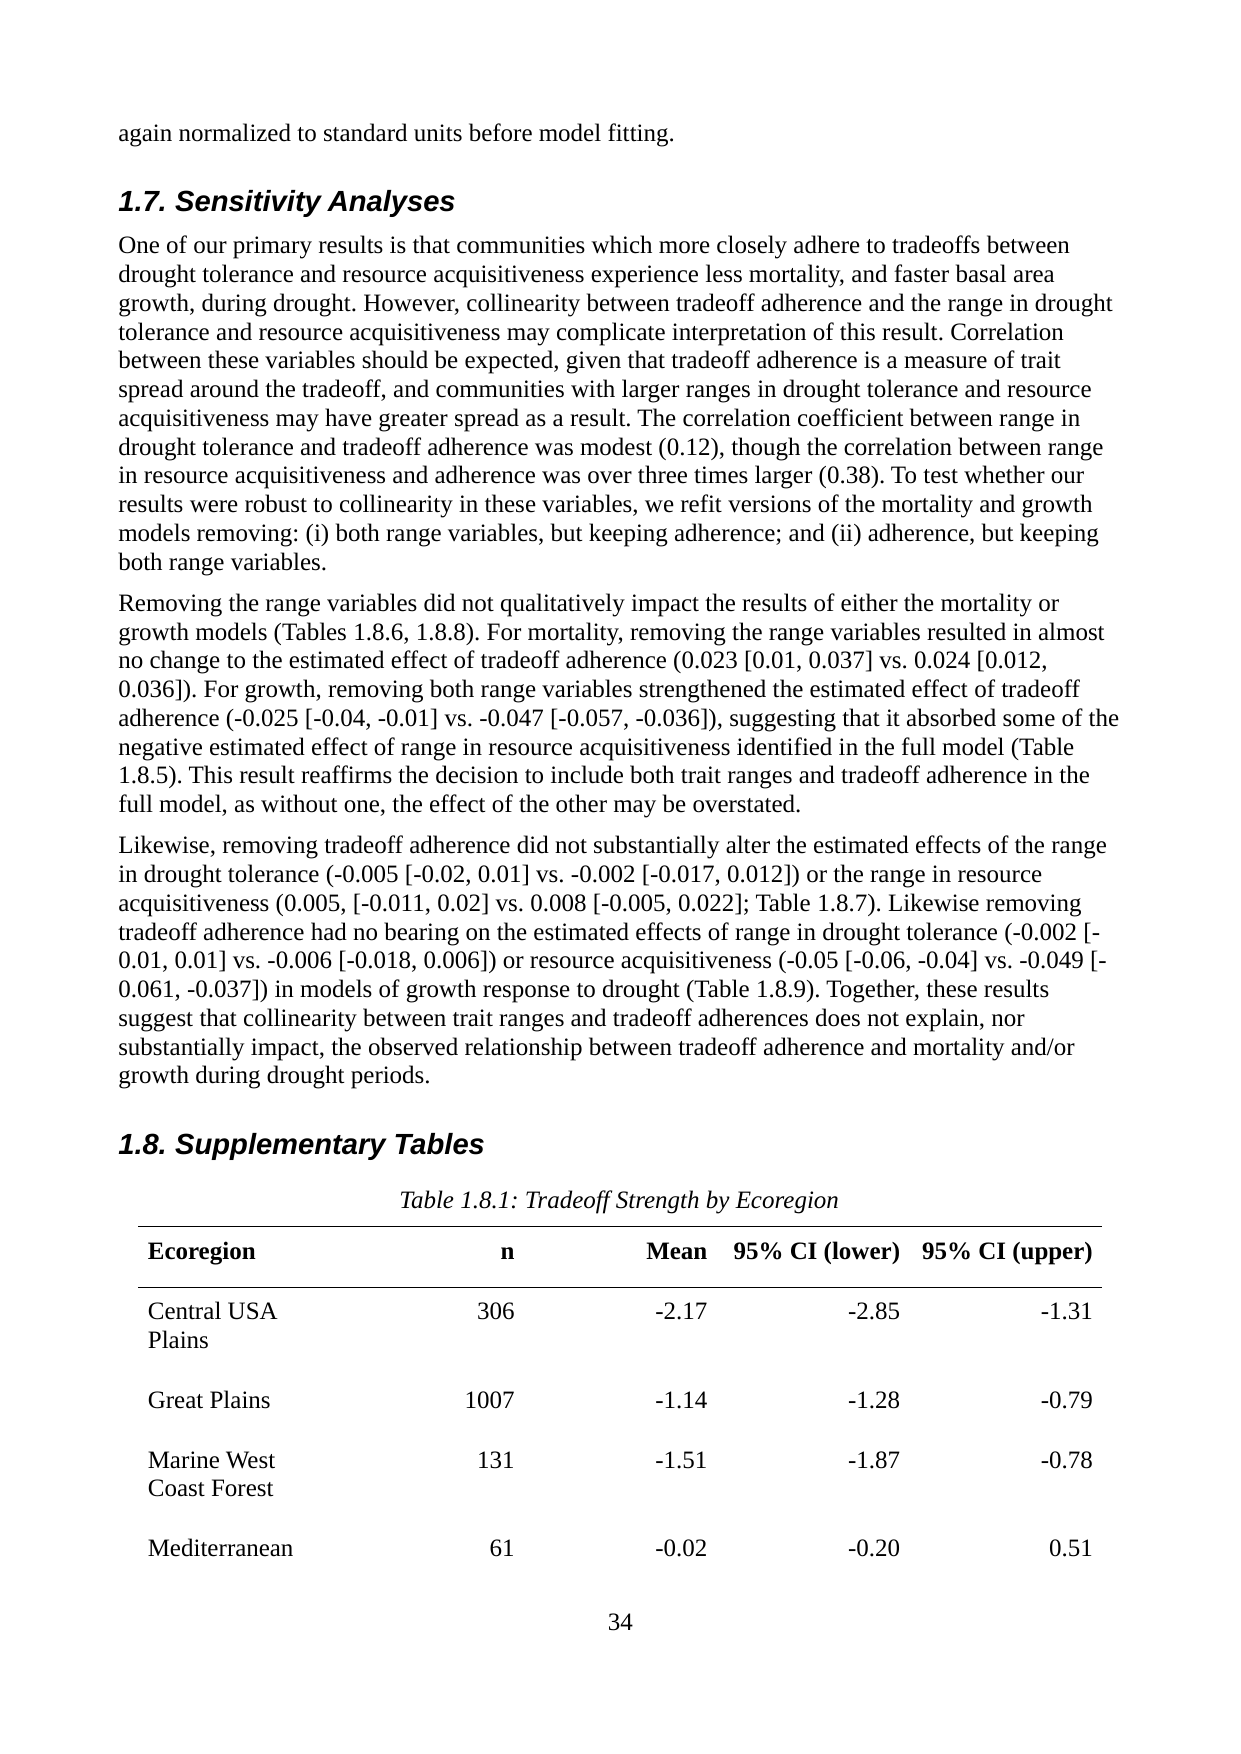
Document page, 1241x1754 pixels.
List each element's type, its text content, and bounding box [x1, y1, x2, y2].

table_cell -1.51 [524, 1435, 716, 1524]
table_cell -1.14 [524, 1375, 716, 1435]
table_cell Great Plains [138, 1375, 331, 1435]
table_cell -2.17 [524, 1288, 716, 1375]
table_cell -2.85 [716, 1288, 909, 1375]
table_header 95% CI (upper) [909, 1227, 1102, 1287]
text Likewise, removing tradeoff adherence did not substantially alter the estimated effects of the range in drought tolerance (-0.005 [-0.02, 0.01] vs. -0.002 [-0.017, 0.012]) or the range in resource acquisitiveness (0.005, [-0.011, 0.02] vs. 0.008 [-0.005, 0.022]; Table 1.8.7). Likewise removing tradeoff adherence had no bearing on the estimated effects of range in drought tolerance (-0.002 [-0.01, 0.01] vs. -0.006 [-0.018, 0.006]) or resource acquisitiveness (-0.05 [-0.06, -0.04] vs. -0.049 [-0.061, -0.037]) in models of growth response to drought (Table 1.8.9). Together, these results suggest that collinearity between trait ranges and tradeoff adherences does not explain, nor substantially impact, the observed relationship between tradeoff adherence and mortality and/or growth during drought periods. [118, 830, 1122, 1089]
table_cell 131 [331, 1435, 524, 1524]
text again normalized to standard units before model fitting. [118, 118, 1122, 147]
table_cell -0.20 [716, 1524, 909, 1572]
table_cell 1007 [331, 1375, 524, 1435]
table_cell 306 [331, 1288, 524, 1375]
table_cell Mediterranean [138, 1524, 331, 1572]
table_cell Central USA Plains [138, 1288, 331, 1375]
table_header n [331, 1227, 524, 1287]
table_cell -0.02 [524, 1524, 716, 1572]
table_cell -0.79 [909, 1375, 1102, 1435]
table_header Mean [524, 1227, 716, 1287]
table_cell 0.51 [909, 1524, 1102, 1572]
table_cell 61 [331, 1524, 524, 1572]
table_cell -1.31 [909, 1288, 1102, 1375]
table_cell -0.78 [909, 1435, 1102, 1524]
table_cell -1.87 [716, 1435, 909, 1524]
subtitle Supplementary Tables [118, 1127, 1122, 1160]
text One of our primary results is that communities which more closely adhere to tradeoffs between drought tolerance and resource acquisitiveness experience less mortality, and faster basal area growth, during drought. However, collinearity between tradeoff adherence and the range in drought tolerance and resource acquisitiveness may complicate interpretation of this result. Correlation between these variables should be expected, given that tradeoff adherence is a measure of trait spread around the tradeoff, and communities with larger ranges in drought tolerance and resource acquisitiveness may have greater spread as a result. The correlation coefficient between range in drought tolerance and tradeoff adherence was modest (0.12), though the correlation between range in resource acquisitiveness and adherence was over three times larger (0.38). To test whether our results were robust to collinearity in these variables, we refit versions of the mortality and growth models removing: (i) both range variables, but keeping adherence; and (ii) adherence, but keeping both range variables. [118, 230, 1122, 575]
table_header Ecoregion [138, 1227, 331, 1287]
text Removing the range variables did not qualitatively impact the results of either the mortality or growth models (Tables 1.8.6, 1.8.8). For mortality, removing the range variables resulted in almost no change to the estimated effect of tradeoff adherence (0.023 [0.01, 0.037] vs. 0.024 [0.012, 0.036]). For growth, removing both range variables strengthened the estimated effect of tradeoff adherence (-0.025 [-0.04, -0.01] vs. -0.047 [-0.057, -0.036]), suggesting that it absorbed some of the negative estimated effect of range in resource acquisitiveness identified in the full model (Table 1.8.5). This result reaffirms the decision to include both trait ranges and tradeoff adherence in the full model, as without one, the effect of the other may be overstated. [118, 588, 1122, 818]
subtitle Sensitivity Analyses [118, 184, 1122, 218]
text Table 1.8.1: Tradeoff Strength by Ecoregion [118, 1185, 1122, 1214]
table_header 95% CI (lower) [716, 1227, 909, 1287]
table_cell -1.28 [716, 1375, 909, 1435]
table_cell Marine West Coast Forest [138, 1435, 331, 1524]
